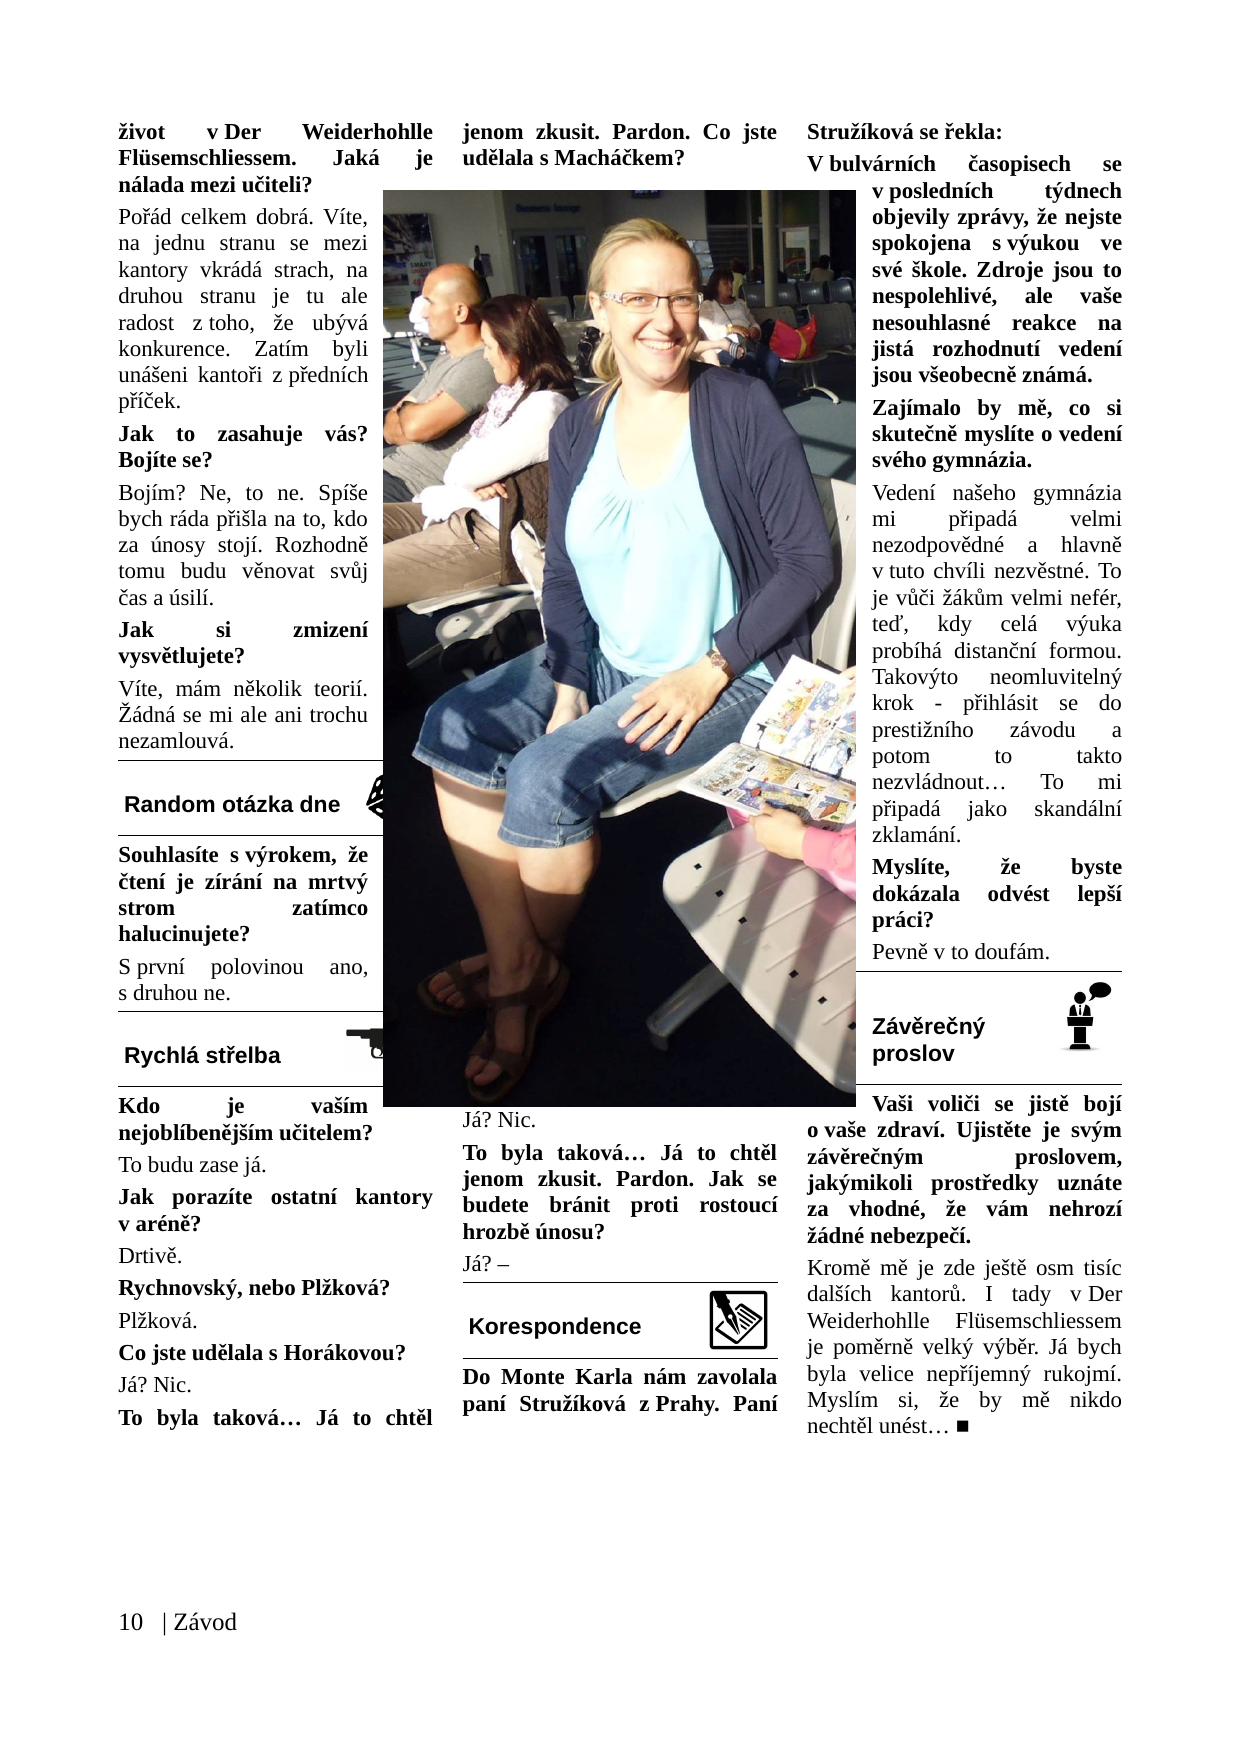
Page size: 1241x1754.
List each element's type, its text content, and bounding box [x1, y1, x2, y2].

text Víte, mám několik teorií. Žádná se mi ale ani trochu nezamlouvá. [118, 675, 390, 754]
picture [346, 190, 849, 1107]
text Pevně v to doufám. [849, 938, 1122, 965]
text Já? – [462, 1250, 777, 1276]
text Já? Nic. [462, 1107, 777, 1133]
text Já? Nic. [118, 1371, 433, 1398]
text Drtivě. [118, 1242, 433, 1268]
text Jak to zasahuje vás? Bojíte se? [118, 420, 390, 473]
text jenom zkusit. Pardon. Co jste udělala s Macháčkem? [462, 118, 777, 171]
text Vedení našeho gymnázia mi připadá velmi nezodpovědné a hlavně v tuto chvíli nezvěstné. To je vůči žákům velmi nefér, teď, kdy celá výuka probíhá distanční formou. Takovýto neomluvitelný krok - přihlásit se do prestižního závodu a potom to takto nezvládnout… To mi připadá jako skandální zklamání. [849, 478, 1122, 847]
text Co jste udělala s Horákovou? [118, 1339, 433, 1365]
text Vaši voliči se jistě bojí o vaše zdraví. Ujistěte je svým závěrečným proslovem, jakýmikoli prostředky uznáte za vhodné, že vám nehrozí žádné nebezpečí. [807, 1090, 1122, 1248]
text To byla taková… Já to chtěl jenom zkusit. Pardon. Jak se budete bránit proti rostoucí hrozbě únosu? [462, 1139, 777, 1244]
text Stružíková se řekla: [807, 118, 1122, 144]
picture [1057, 977, 1116, 1052]
text Bojím? Ne, to ne. Spíše bych ráda přišla na to, kdo za únosy stojí. Rozhodně tomu budu věnovat svůj čas a úsilí. [118, 478, 390, 610]
text Kdo je vaším nejoblíbenějším učitelem? [118, 1092, 433, 1145]
text Myslíte, že byste dokázala odvést lepší práci? [849, 853, 1122, 932]
table_header Korespondence [463, 1283, 777, 1357]
text Jak si zmizení vysvětlujete? [118, 616, 390, 669]
text Jak porazíte ostatní kantory v aréně? [118, 1183, 433, 1236]
text Zajímalo by mě, co si skutečně myslíte o vedení svého gymnázia. [849, 393, 1122, 473]
text Plžková. [118, 1307, 433, 1333]
text Do Monte Karla nám zavolala paní Stružíková z Prahy. Paní [462, 1363, 777, 1416]
text Souhlasíte s výrokem, že čtení je zírání na mrtvý strom zatímco halucinujete? [118, 841, 390, 947]
text Pořád celkem dobrá. Víte, na jednu stranu se mezi kantory vkrádá strach, na druhou stranu je tu ale radost z toho, že ubývá konkurence. Zatím byli unášeni kantoři z předních příček. [118, 203, 390, 414]
text Kromě mě je zde ještě osm tisíc dalších kantorů. I tady v Der Weiderhohlle Flüsemschliessem je poměrně velký výběr. Já bych byla velice nepříjemný rukojmí. Myslím si, že by mě nikdo nechtěl unést… ■ [807, 1254, 1122, 1439]
text V bulvárních časopisech se v posledních týdnech objevily zprávy, že nejste spokojena s výukou ve své škole. Zdroje jsou to nespolehlivé, ale vaše nesouhlasné reakce na jistá rozhodnutí vedení jsou všeobecně známá. [807, 150, 1122, 388]
table_header Závěrečný proslov [849, 972, 1122, 1084]
text Rychnovský, nebo Plžková? [118, 1274, 433, 1301]
picture [709, 1290, 769, 1350]
table_header Rychlá střelba [118, 1012, 390, 1086]
text S první polovinou ano, s druhou ne. [118, 953, 390, 1005]
text [462, 177, 777, 190]
table_header Random otázka dne [118, 761, 390, 835]
text To budu zase já. [118, 1151, 433, 1177]
text To byla taková… Já to chtěl [118, 1403, 433, 1430]
text život v Der Weiderhohlle Flüsemschliessem. Jaká je nálada mezi učiteli? [118, 118, 433, 197]
